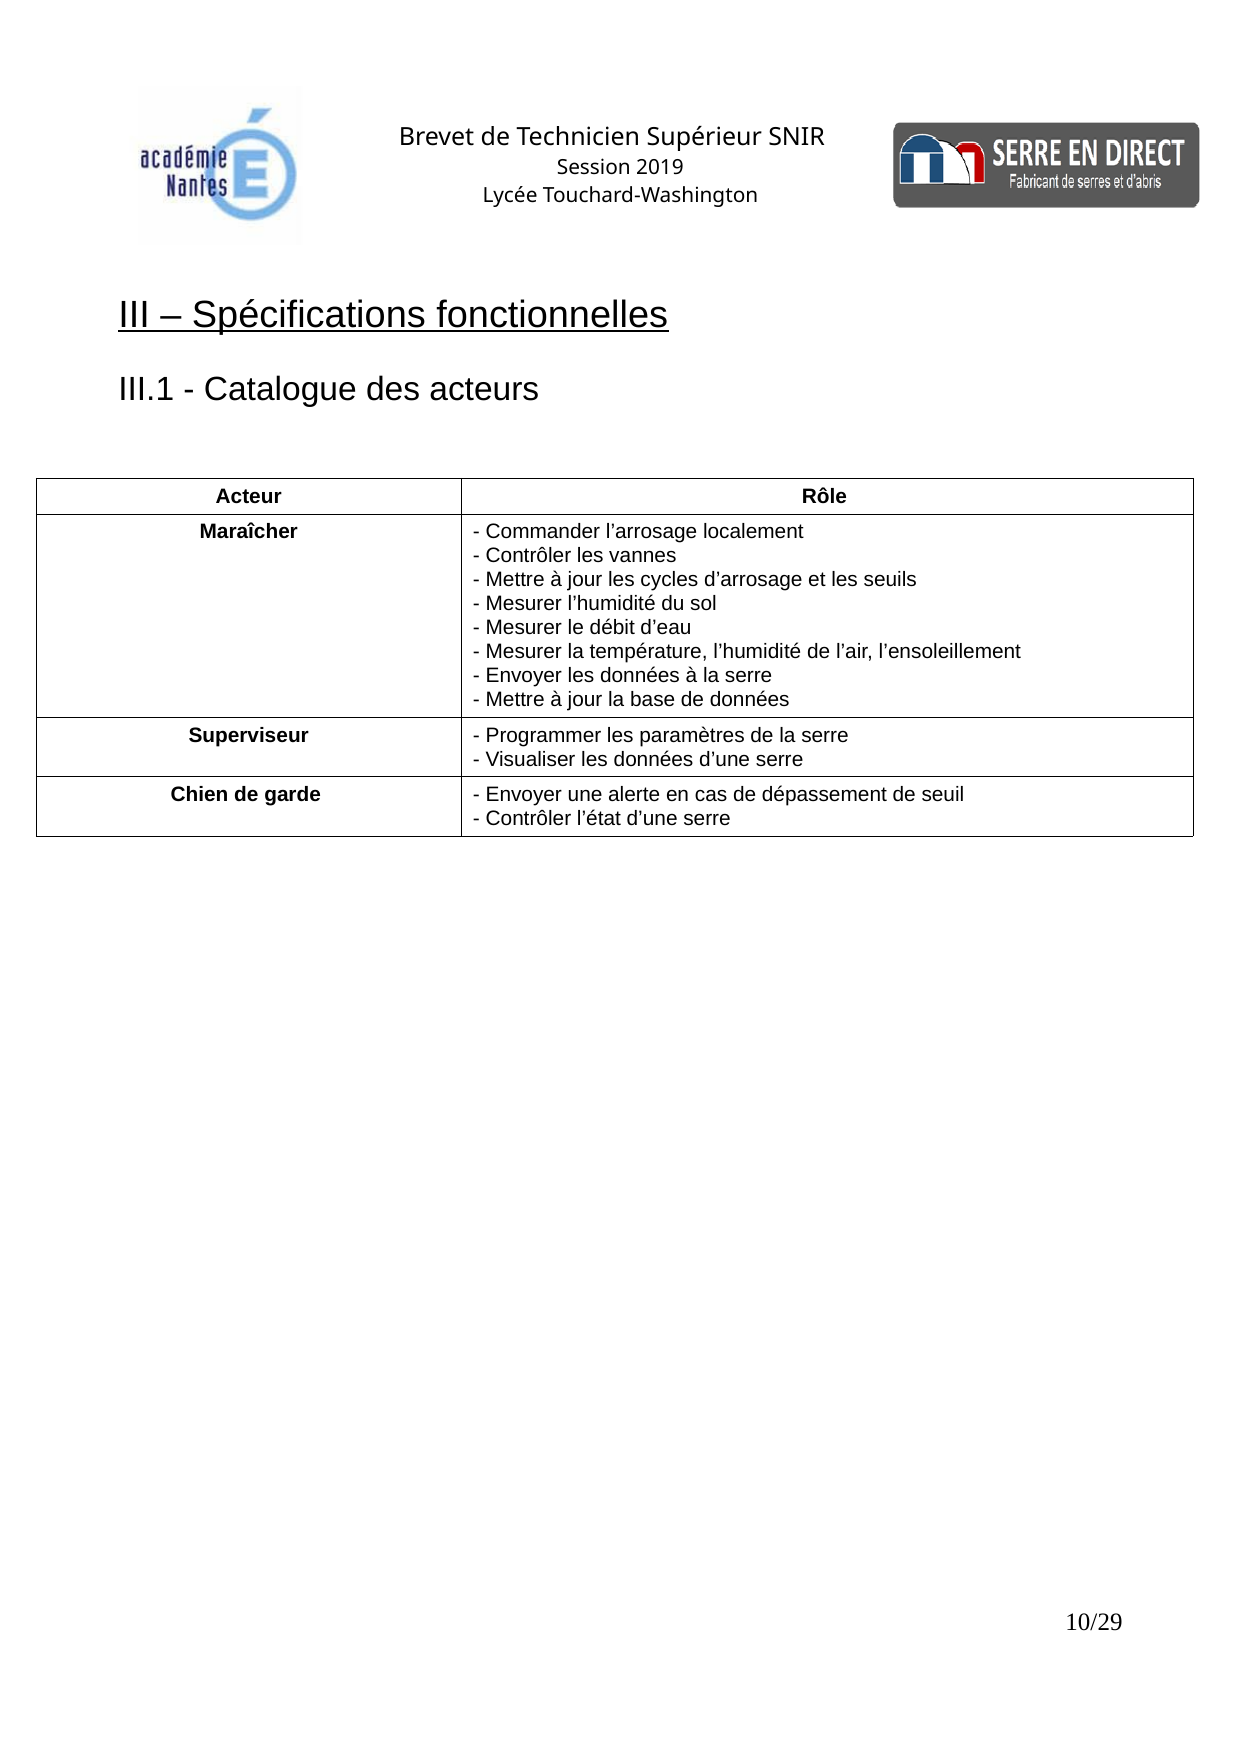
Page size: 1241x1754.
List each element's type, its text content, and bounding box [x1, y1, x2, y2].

table_cell - Programmer les paramètres de la serre - Visualiser les données d’une serre [462, 718, 1193, 776]
table_cell Maraîcher [37, 515, 461, 717]
table_header Acteur [37, 479, 461, 513]
table_cell Superviseur [37, 718, 461, 776]
picture [113, 86, 322, 248]
table_cell - Commander l’arrosage localement - Contrôler les vannes - Mettre à jour les cycles d’arrosage et les seuils - Mesurer l’humidité du sol - Mesurer le débit d’eau - Mesurer la température, l’humidité de l’air, l’ensoleillement - Envoyer les données à la serre - Mettre à jour la base de données [462, 515, 1193, 717]
table_cell - Envoyer une alerte en cas de dépassement de seuil - Contrôler l’état d’une serre [462, 777, 1193, 836]
table_header Rôle [462, 479, 1193, 513]
picture [888, 120, 1203, 212]
table_cell Chien de garde [37, 777, 461, 836]
subtitle III.1 - Catalogue des acteurs [118, 369, 1122, 408]
subtitle III – Spécifications fonctionnelles [118, 292, 1122, 336]
